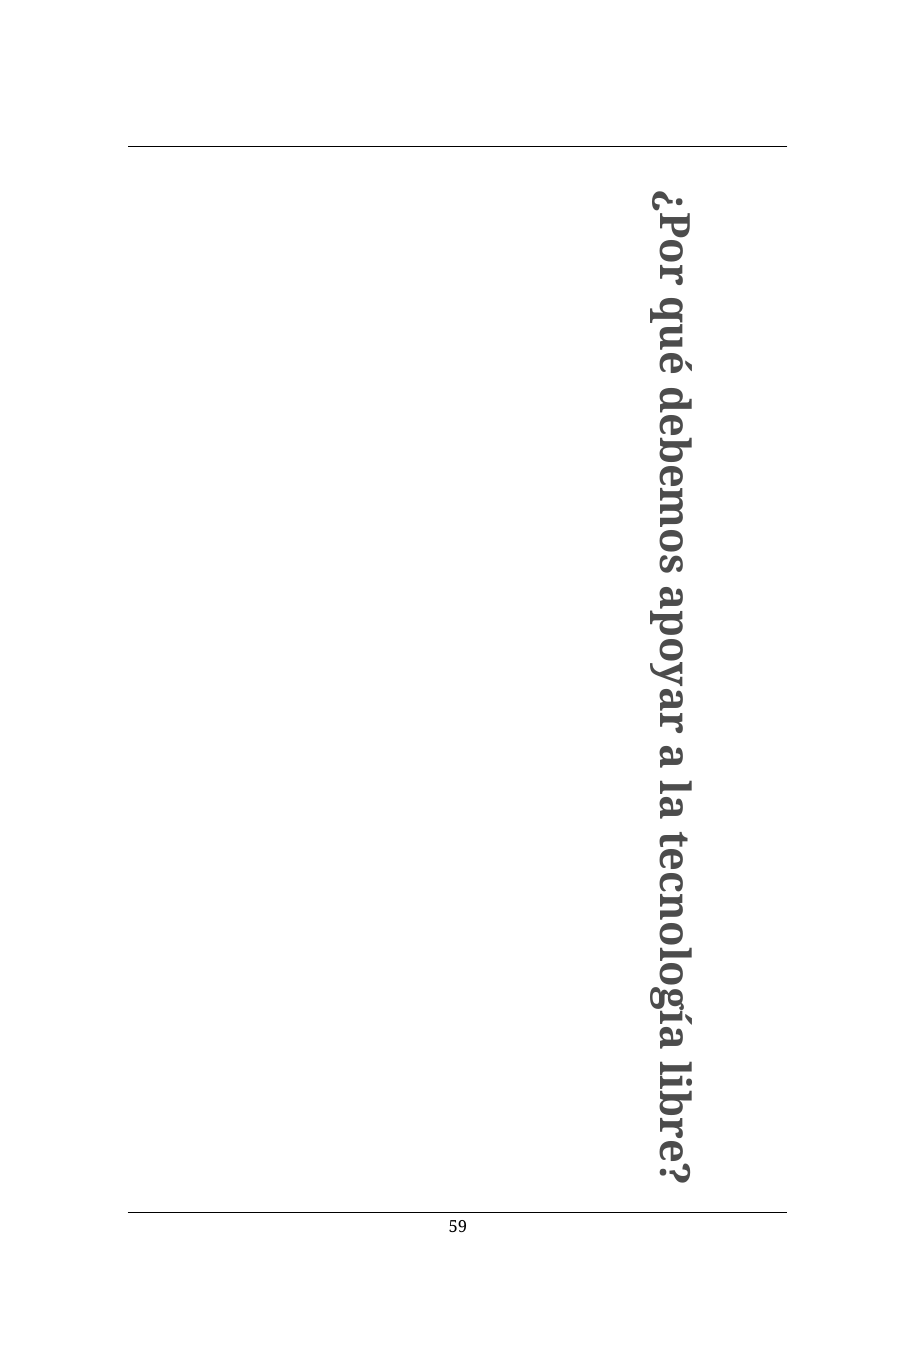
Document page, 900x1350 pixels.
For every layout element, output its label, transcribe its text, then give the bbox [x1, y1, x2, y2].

table_header [128, 150, 565, 1208]
table_header ¿Por qué debemos apoyar a la tecnología libre? [565, 150, 787, 1208]
